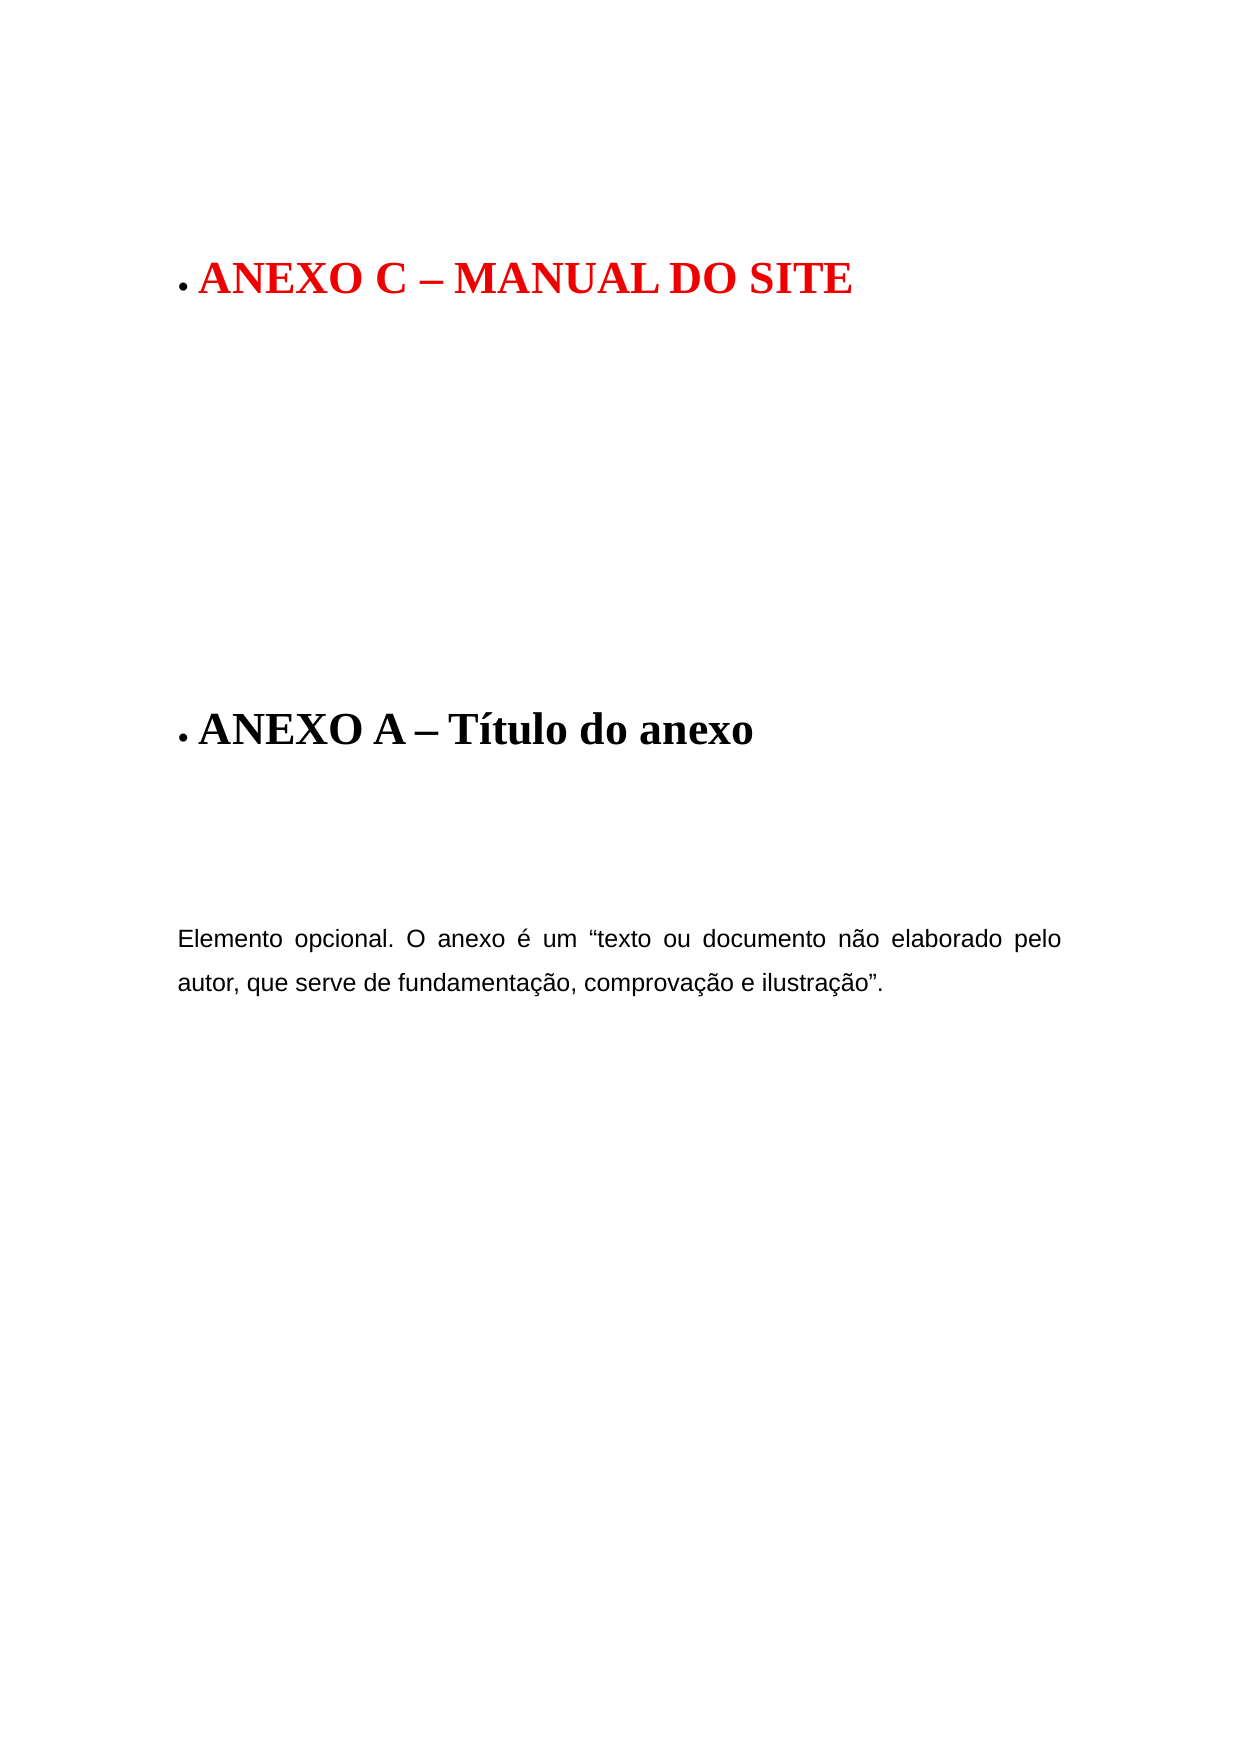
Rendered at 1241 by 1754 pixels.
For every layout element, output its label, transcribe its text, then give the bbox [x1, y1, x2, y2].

text Elemento opcional. O anexo é um “texto ou documento não elaborado pelo autor, que serve de fundamentação, comprovação e ilustração”. [177, 924, 1063, 996]
list ANEXO A – Título do anexo [140, 702, 1063, 755]
list ANEXO C – MANUAL DO SITE [140, 251, 1063, 303]
